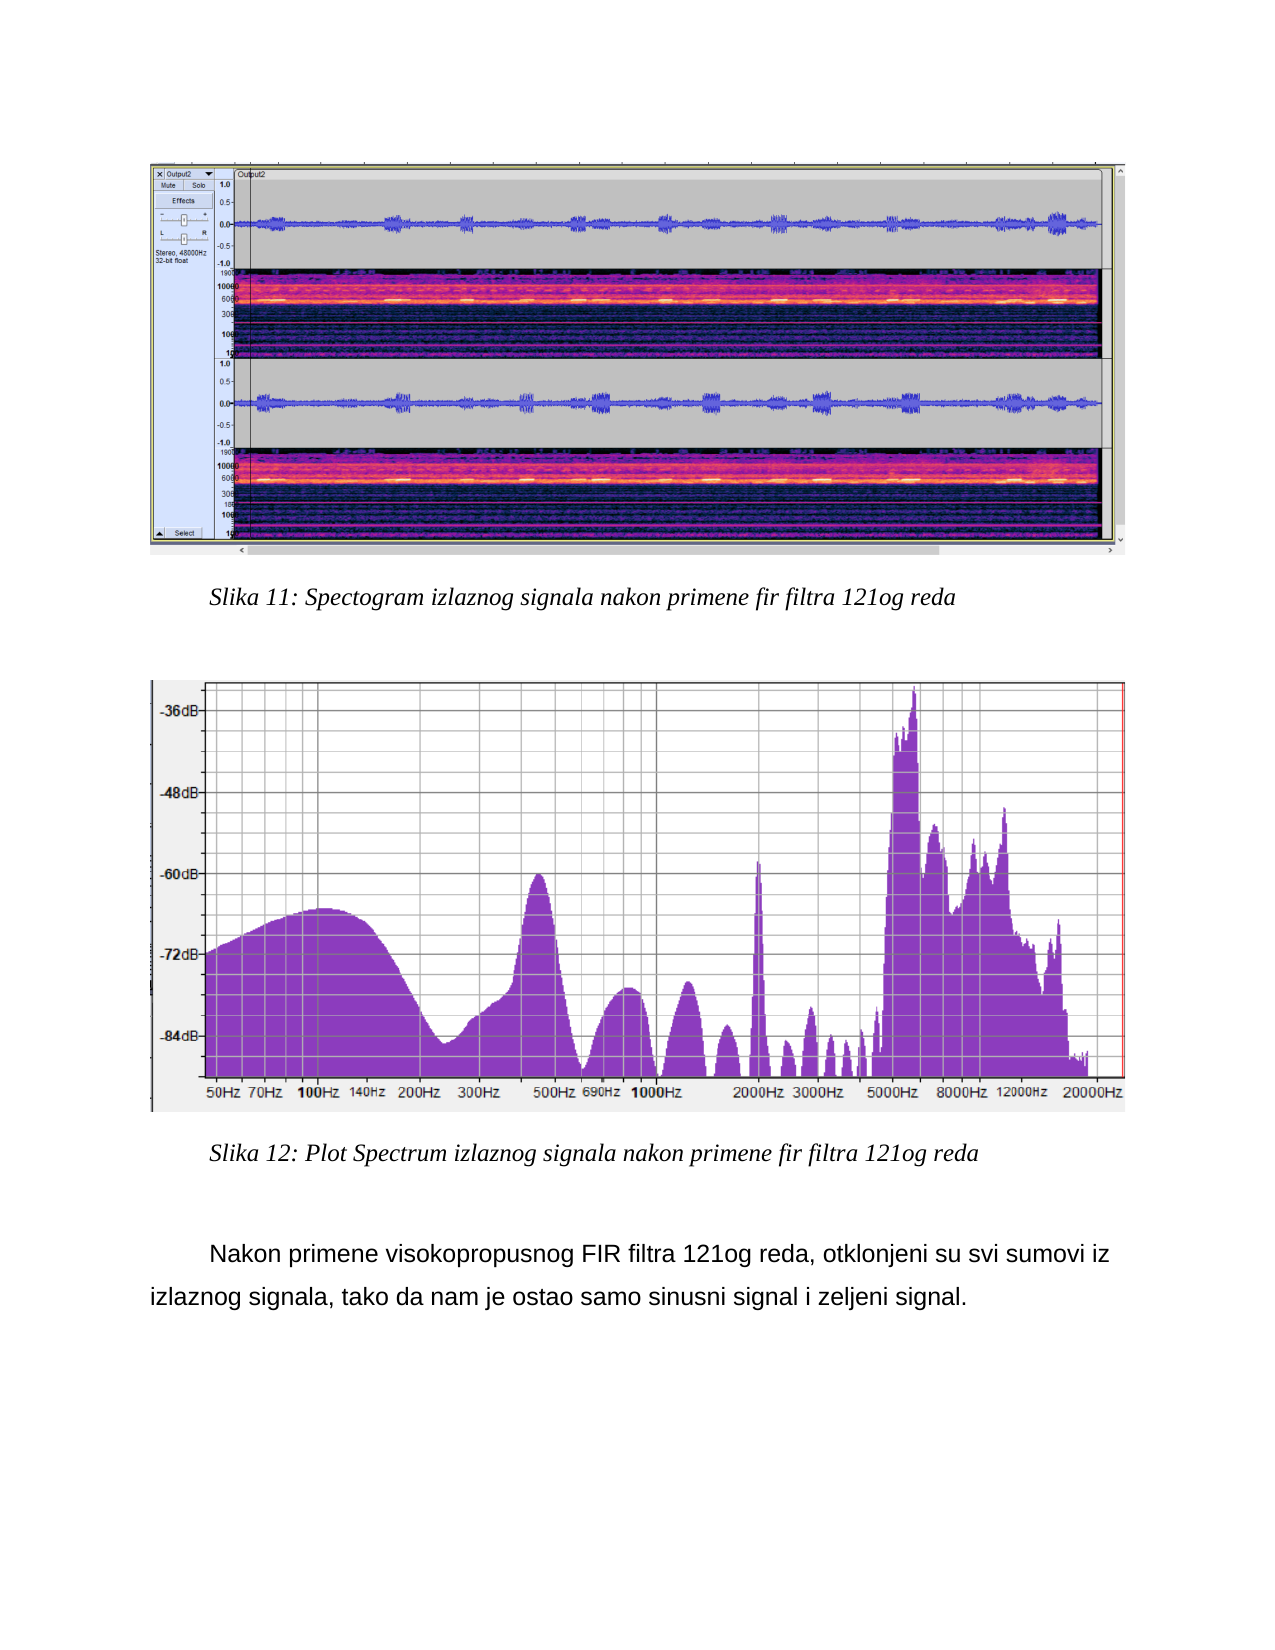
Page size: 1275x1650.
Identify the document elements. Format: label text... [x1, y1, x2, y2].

text Slika 11: Spectogram izlaznog signala nakon primene fir filtra 121og reda [150, 555, 1125, 611]
text Nakon primene visokopropusnog FIR filtra 121og reda, otklonjeni su svi sumovi iz izlaznog signala, tako da nam je ostao samo sinusni signal i zeljeni signal. [150, 1239, 1125, 1311]
picture [150, 162, 1125, 555]
text Slika 12: Plot Spectrum izlaznog signala nakon primene fir filtra 121og reda [150, 1112, 1125, 1167]
picture [150, 680, 1125, 1112]
